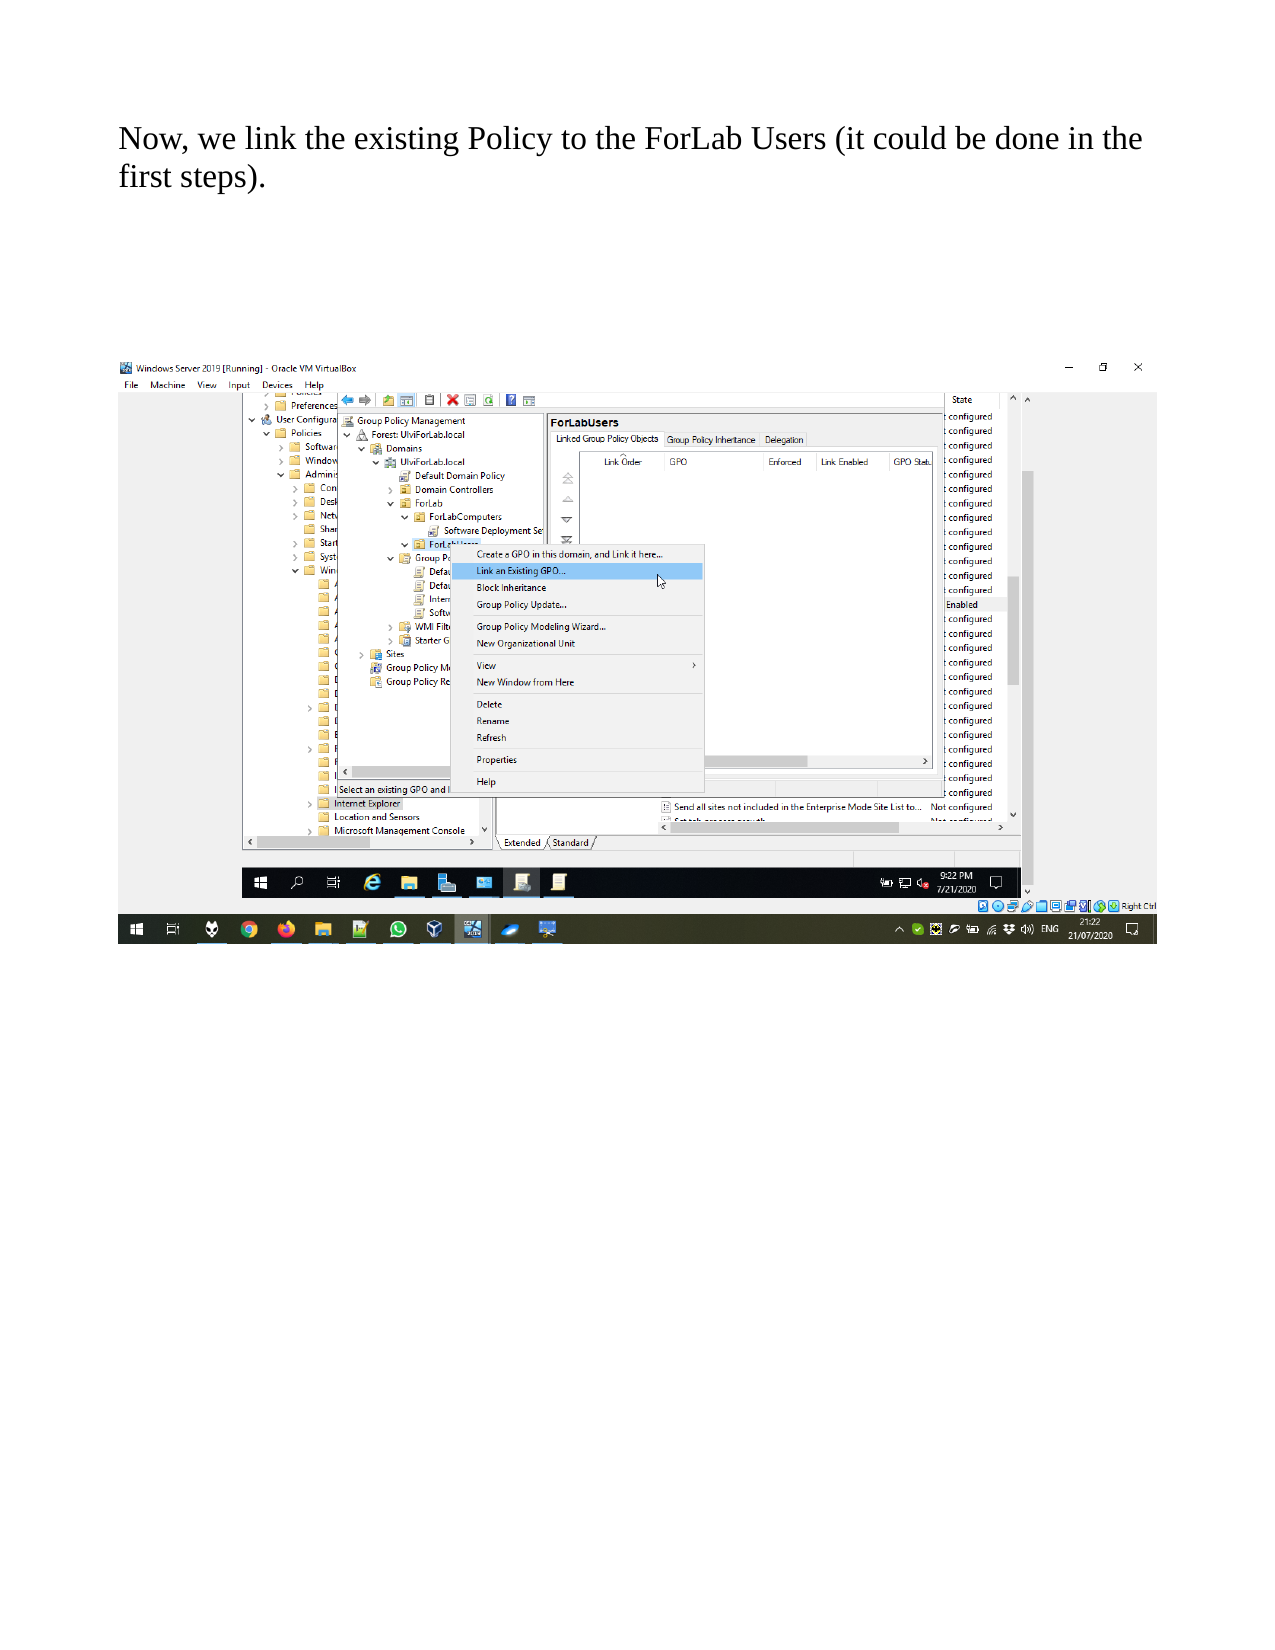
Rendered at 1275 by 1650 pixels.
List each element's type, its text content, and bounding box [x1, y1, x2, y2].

picture [118, 360, 1157, 944]
text Now, we link the existing Policy to the ForLab Users (it could be done in the first steps). [118, 118, 1157, 195]
